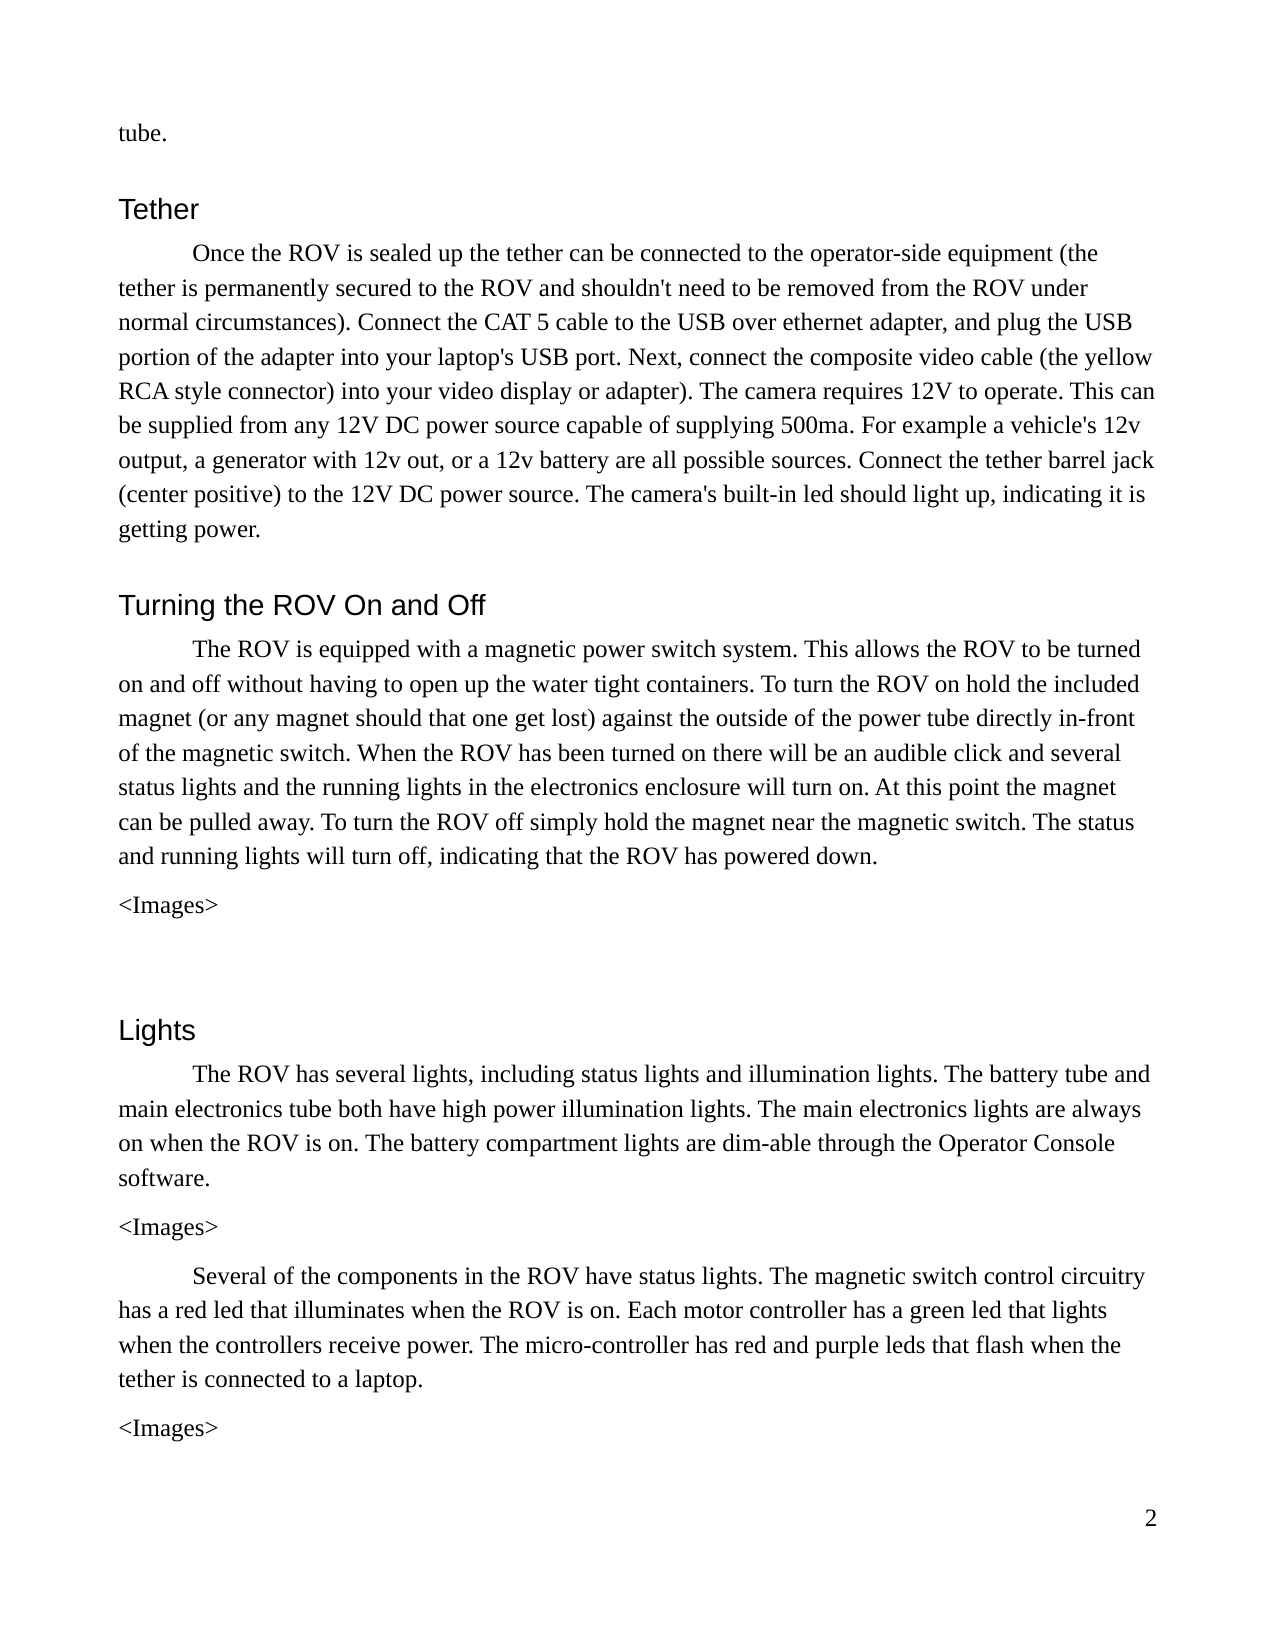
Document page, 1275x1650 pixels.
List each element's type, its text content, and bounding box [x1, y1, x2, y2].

subtitle Tether [118, 192, 1157, 226]
text The ROV has several lights, including status lights and illumination lights. The battery tube and main electronics tube both have high power illumination lights. The main electronics lights are always on when the ROV is on. The battery compartment lights are dim-able through the Operator Console software. [118, 1059, 1157, 1191]
text Once the ROV is sealed up the tether can be connected to the operator-side equipment (the tether is permanently secured to the ROV and shouldn't need to be removed from the ROV under normal circumstances). Connect the CAT 5 cable to the USB over ethernet adapter, and plug the USB portion of the adapter into your laptop's USB port. Next, connect the composite video cable (the yellow RCA style connector) into your video display or adapter). The camera requires 12V to operate. This can be supplied from any 12V DC power source capable of supplying 500ma. For example a vehicle's 12v output, a generator with 12v out, or a 12v battery are all possible sources. Connect the tether barrel jack (center positive) to the 12V DC power source. The camera's built-in led should light up, indicating it is getting power. [118, 238, 1157, 543]
text <Images> [118, 890, 1157, 919]
text The ROV is equipped with a magnetic power switch system. This allows the ROV to be turned on and off without having to open up the water tight containers. To turn the ROV on hold the included magnet (or any magnet should that one get lost) against the outside of the power tube directly in-front of the magnetic switch. When the ROV has been turned on there will be an audible click and several status lights and the running lights in the electronics enclosure will turn on. At this point the magnet can be pulled away. To turn the ROV off simply hold the magnet near the magnetic switch. The status and running lights will turn off, indicating that the ROV has powered down. [118, 634, 1157, 870]
subtitle Lights [118, 1013, 1157, 1047]
subtitle Turning the ROV On and Off [118, 588, 1157, 622]
text <Images> [118, 1413, 1157, 1442]
text <Images> [118, 1212, 1157, 1241]
text tube. [118, 118, 1157, 147]
text Several of the components in the ROV have status lights. The magnetic switch control circuitry has a red led that illuminates when the ROV is on. Each motor controller has a green led that lights when the controllers receive power. The micro-controller has red and purple leds that flash when the tether is connected to a laptop. [118, 1261, 1157, 1393]
